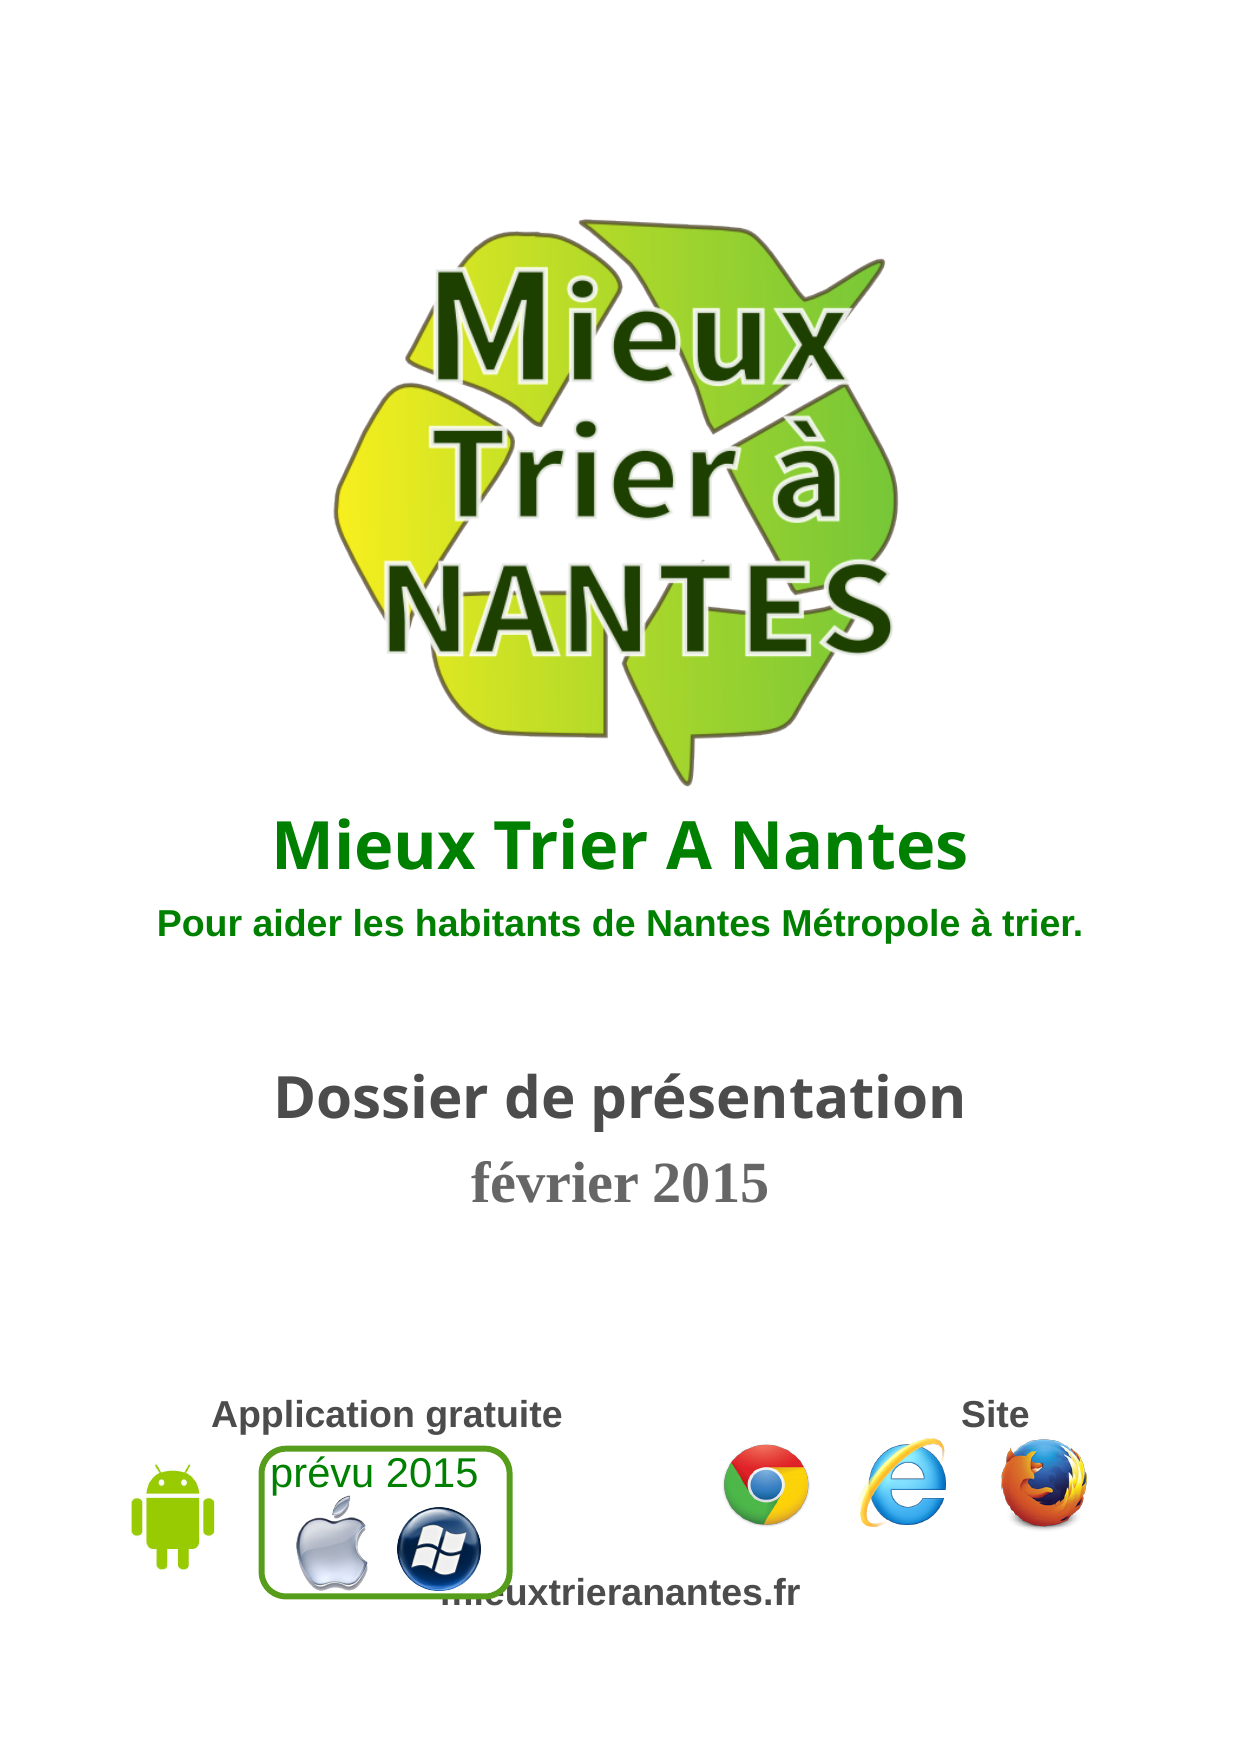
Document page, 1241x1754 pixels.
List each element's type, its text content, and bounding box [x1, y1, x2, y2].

picture [397, 1507, 481, 1591]
picture [318, 195, 922, 799]
text février 2015 [118, 1148, 1122, 1215]
picture [123, 1463, 222, 1570]
picture [718, 1439, 814, 1530]
text Pour aider les habitants de Nantes Métropole à trier. [118, 901, 1122, 944]
subtitle Mieux Trier A Nantes [118, 208, 1122, 889]
text Application gratuite Site mieuxtrieranantes.fr [118, 1392, 1122, 1613]
picture [296, 1495, 368, 1591]
picture [854, 1433, 950, 1534]
picture [985, 1424, 1106, 1543]
subtitle Dossier de présentation [118, 1056, 1122, 1135]
